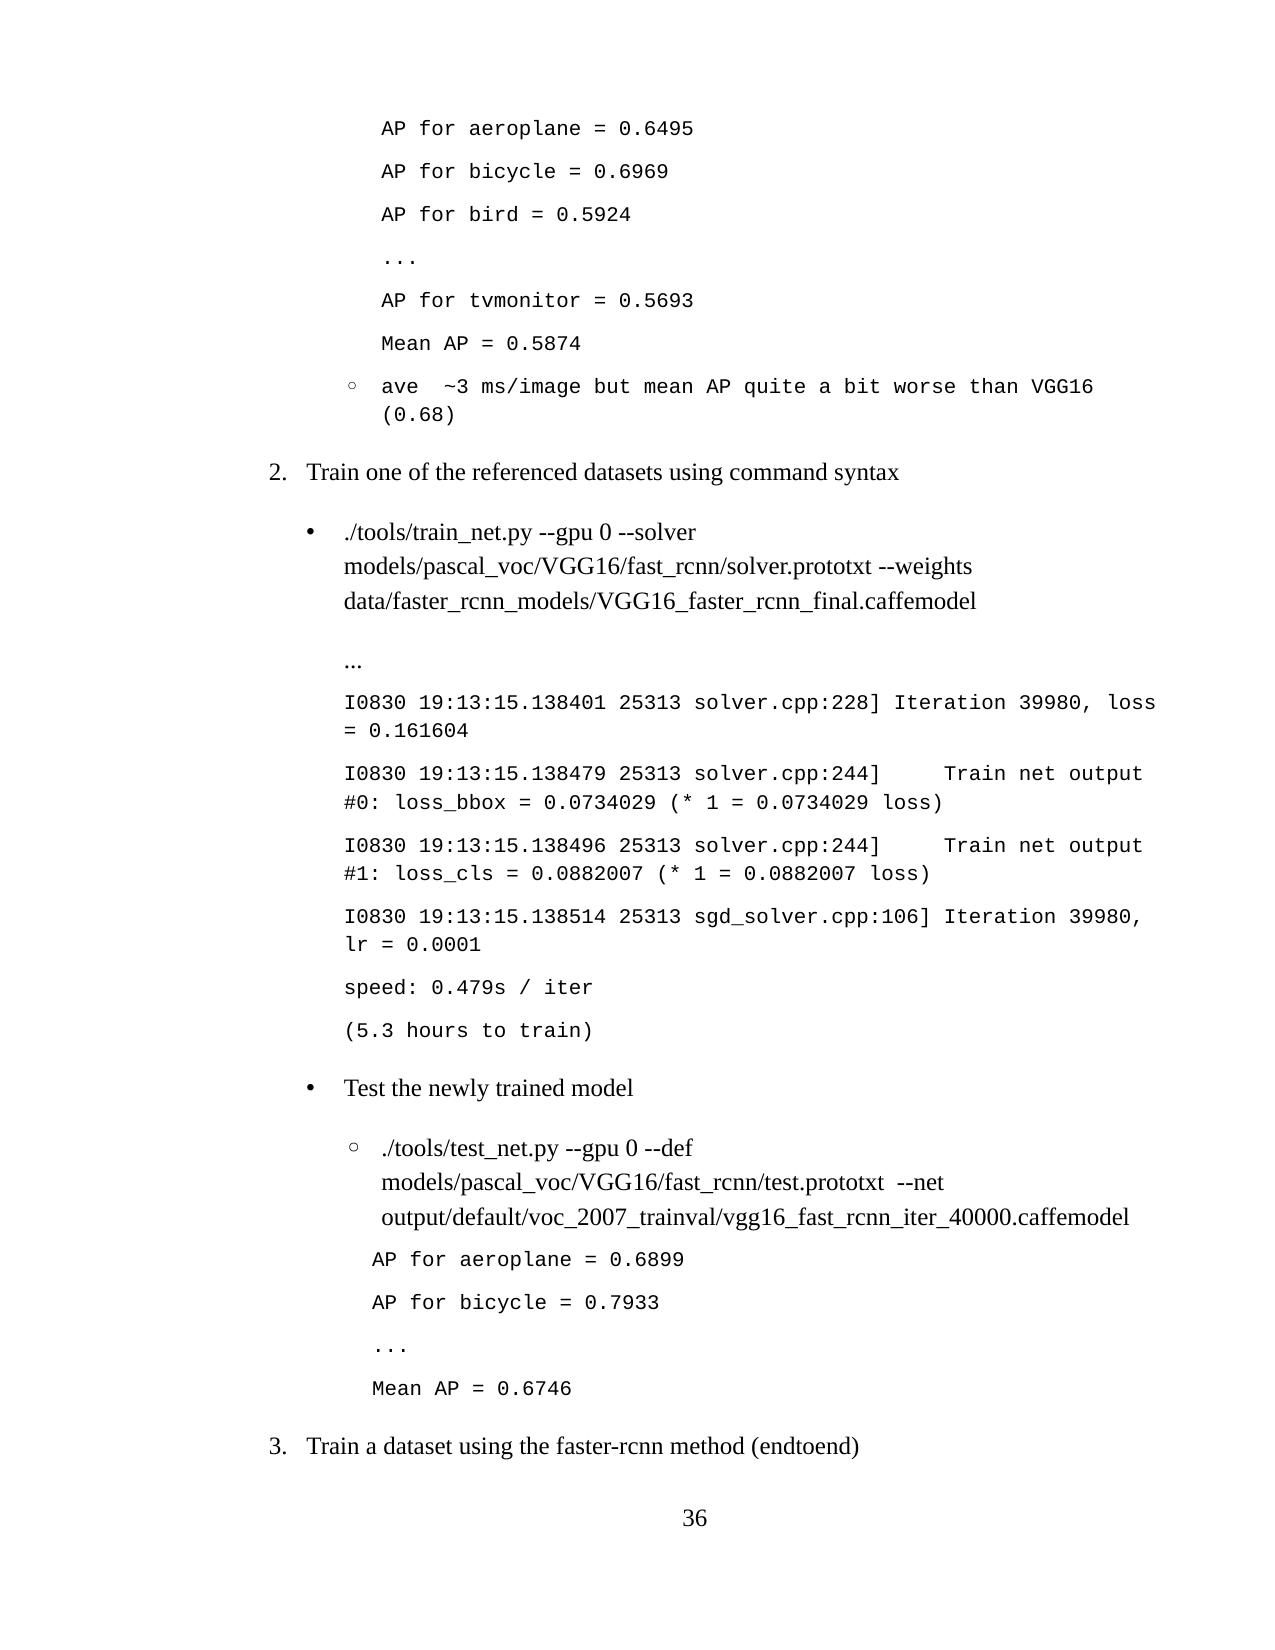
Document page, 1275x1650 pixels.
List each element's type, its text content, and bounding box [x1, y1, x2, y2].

text AP for tvmonitor = 0.5693 [381, 290, 1158, 313]
text Mean AP = 0.5874 [381, 333, 1158, 356]
text I0830 19:13:15.138479 25313 solver.cpp:244] Train net output #0: loss_bbox = 0.0734029 (* 1 = 0.0734029 loss) [344, 763, 1158, 815]
text Mean AP = 0.6746 [372, 1378, 1158, 1401]
text AP for bicycle = 0.6969 [381, 161, 1158, 185]
list ./tools/test_net.py --gpu 0 --def models/pascal_voc/VGG16/fast_rcnn/test.prototxt --net output/default/voc_2007_trainval/vgg16_fast_rcnn_iter_40000.caffemodel [344, 1133, 1158, 1231]
text ... [372, 1335, 1158, 1358]
text AP for bird = 0.5924 [381, 204, 1158, 228]
text AP for aeroplane = 0.6899 [372, 1249, 1158, 1272]
list ... [306, 645, 1158, 674]
text AP for aeroplane = 0.6495 [381, 118, 1158, 142]
text I0830 19:13:15.138401 25313 solver.cpp:228] Iteration 39980, loss = 0.161604 [344, 692, 1158, 744]
text ... [381, 247, 1158, 271]
text speed: 0.479s / iter [344, 977, 1158, 1001]
list ./tools/train_net.py --gpu 0 --solver models/pascal_voc/VGG16/fast_rcnn/solver.prototxt --weights data/faster_rcnn_models/VGG16_faster_rcnn_final.caffemodel [306, 517, 1158, 614]
list Train one of the referenced datasets using command syntax [269, 457, 1158, 486]
text I0830 19:13:15.138514 25313 sgd_solver.cpp:106] Iteration 39980, lr = 0.0001 [344, 906, 1158, 958]
list Test the newly trained model [306, 1073, 1158, 1102]
list Train a dataset using the faster-rcnn method (endtoend) [269, 1431, 1158, 1460]
list ave ~3 ms/image but mean AP quite a bit worse than VGG16 (0.68) [344, 376, 1158, 428]
text I0830 19:13:15.138496 25313 solver.cpp:244] Train net output #1: loss_cls = 0.0882007 (* 1 = 0.0882007 loss) [344, 835, 1158, 887]
text AP for bicycle = 0.7933 [372, 1292, 1158, 1315]
text (5.3 hours to train) [344, 1020, 1158, 1044]
